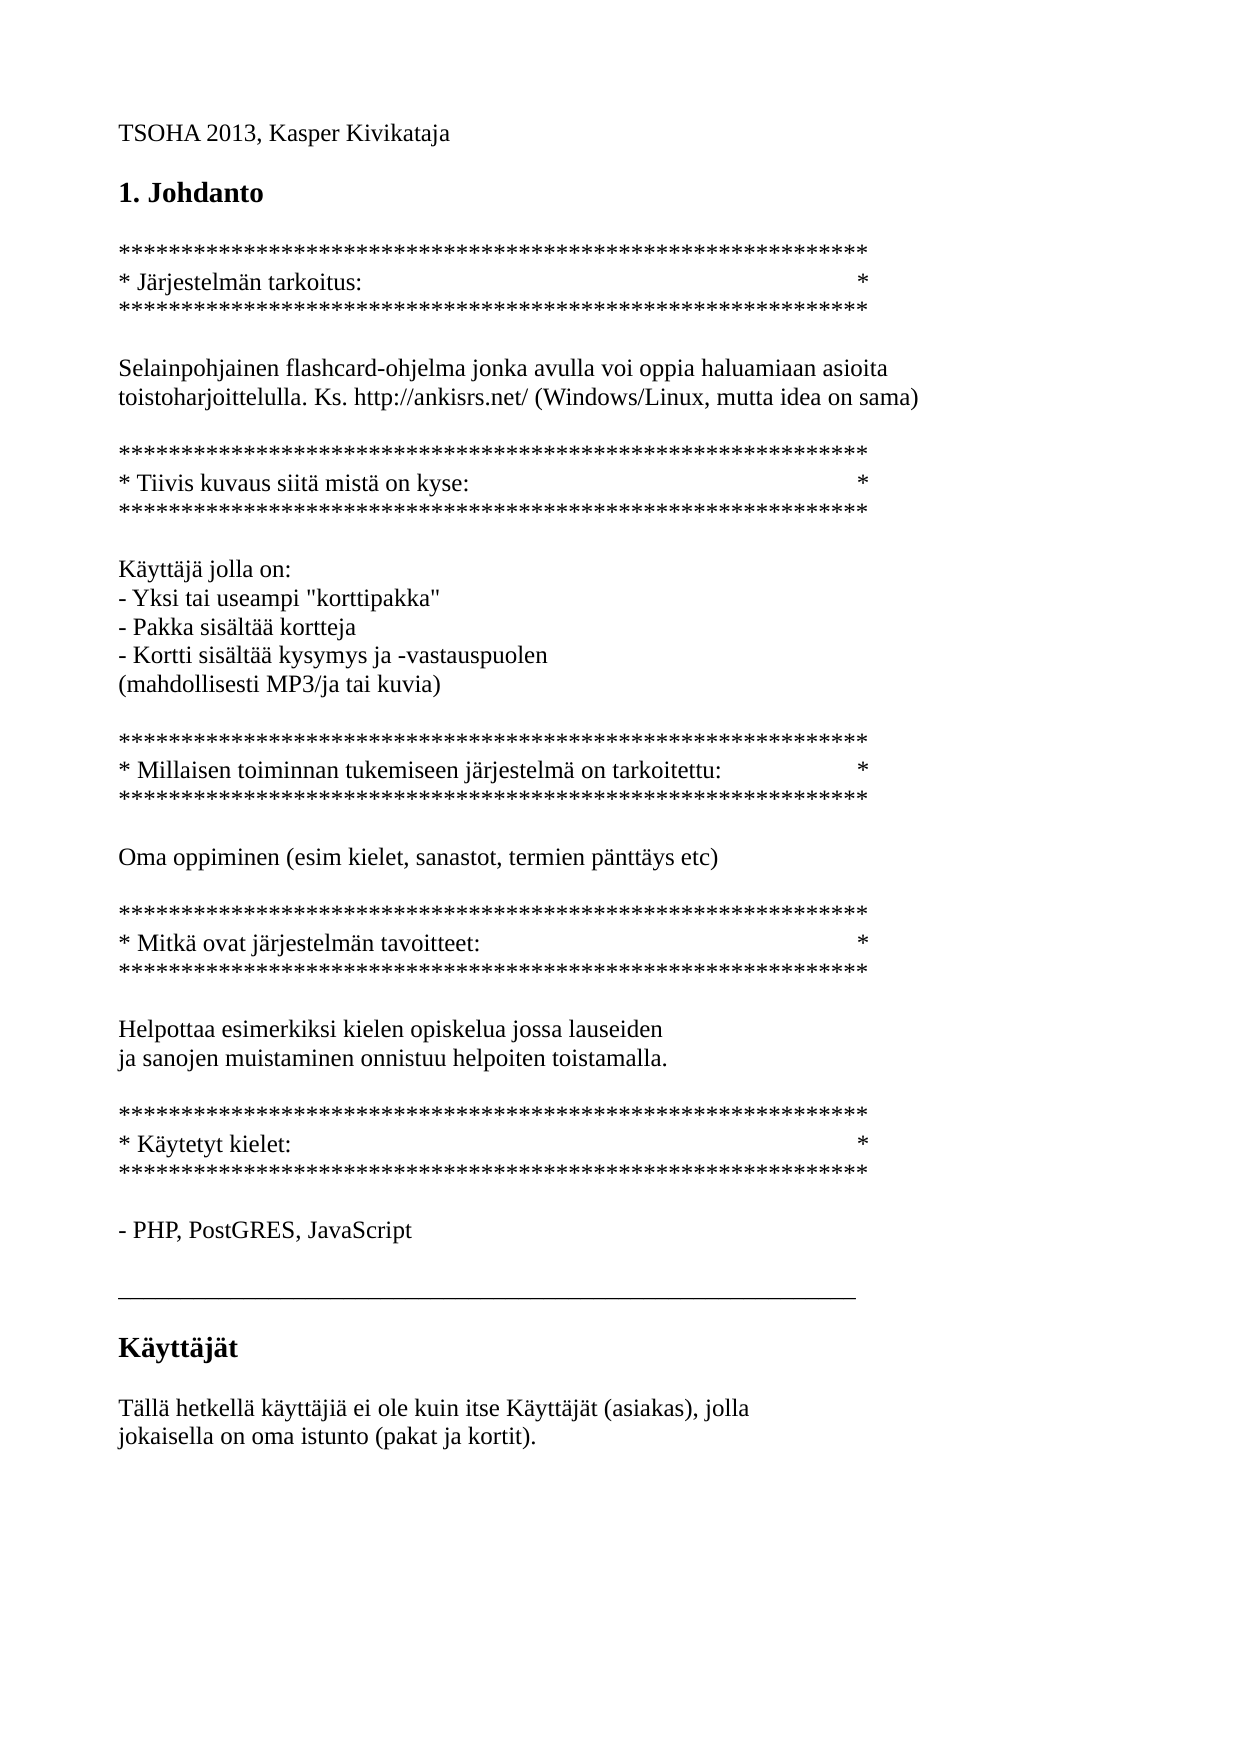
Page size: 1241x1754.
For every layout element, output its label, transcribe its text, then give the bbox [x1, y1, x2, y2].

text ************************************************************ [118, 1100, 1122, 1129]
text 1. Johdanto [118, 176, 1122, 209]
text ************************************************************ [118, 497, 1122, 525]
text * Järjestelmän tarkoitus: * [118, 267, 1122, 295]
text ************************************************************ [118, 439, 1122, 468]
text ************************************************************ [118, 238, 1122, 267]
text * Tiivis kuvaus siitä mistä on kyse: * [118, 468, 1122, 497]
text * Mitkä ovat järjestelmän tavoitteet: * [118, 928, 1122, 957]
text ************************************************************ [118, 957, 1122, 985]
text (mahdollisesti MP3/ja tai kuvia) [118, 669, 1122, 698]
text Tällä hetkellä käyttäjiä ei ole kuin itse Käyttäjät (asiakas), jolla [118, 1364, 1122, 1421]
text * Millaisen toiminnan tukemiseen järjestelmä on tarkoitettu: * [118, 755, 1122, 784]
text * Käytetyt kielet: * [118, 1129, 1122, 1158]
text ___________________________________________________________ [118, 1244, 1122, 1302]
text jokaisella on oma istunto (pakat ja kortit). [118, 1421, 1122, 1450]
text Selainpohjainen flashcard-ohjelma jonka avulla voi oppia haluamiaan asioita [118, 353, 1122, 382]
text Helpottaa esimerkiksi kielen opiskelua jossa lauseiden [118, 1014, 1122, 1043]
text - Pakka sisältää kortteja [118, 612, 1122, 640]
text - Kortti sisältää kysymys ja -vastauspuolen [118, 640, 1122, 669]
text Käyttäjät [118, 1330, 1122, 1364]
text - PHP, PostGRES, JavaScript [118, 1215, 1122, 1244]
text ************************************************************ [118, 295, 1122, 324]
text ************************************************************ [118, 727, 1122, 755]
text ************************************************************ [118, 899, 1122, 928]
text - Yksi tai useampi "korttipakka" [118, 583, 1122, 612]
text ************************************************************ [118, 784, 1122, 813]
text Käyttäjä jolla on: [118, 554, 1122, 583]
text ************************************************************ [118, 1158, 1122, 1187]
text Oma oppiminen (esim kielet, sanastot, termien pänttäys etc) [118, 842, 1122, 870]
text TSOHA 2013, Kasper Kivikataja [118, 118, 1122, 147]
text ja sanojen muistaminen onnistuu helpoiten toistamalla. [118, 1043, 1122, 1072]
text toistoharjoittelulla. Ks. http://ankisrs.net/ (Windows/Linux, mutta idea on sama) [118, 382, 1122, 410]
